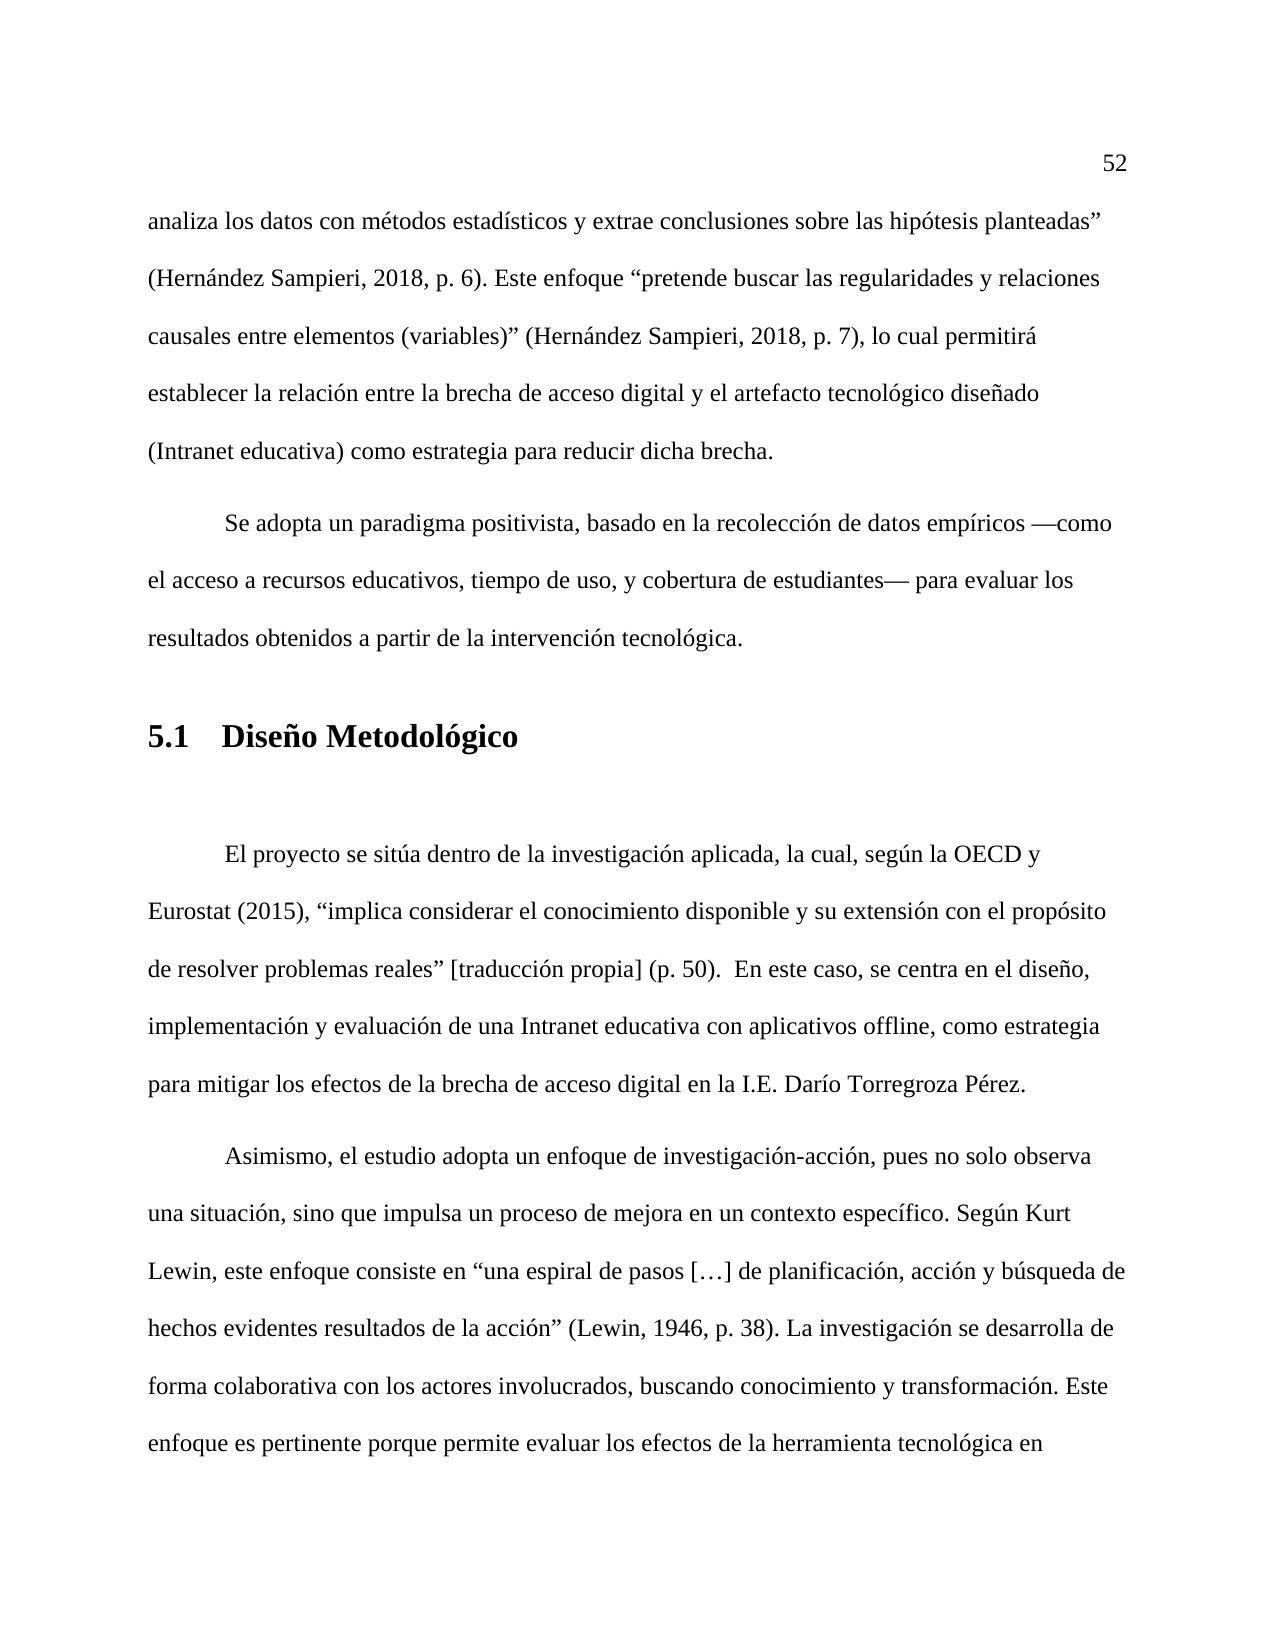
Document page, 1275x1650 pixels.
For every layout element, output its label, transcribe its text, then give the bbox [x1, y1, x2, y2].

text El proyecto se sitúa dentro de la investigación aplicada, la cual, según la OECD y Eurostat (2015), “implica considerar el conocimiento disponible y su extensión con el propósito de resolver problemas reales” [traducción propia] (p. 50). En este caso, se centra en el diseño, implementación y evaluación de una Intranet educativa con aplicativos offline, como estrategia para mitigar los efectos de la brecha de acceso digital en la I.E. Darío Torregroza Pérez. [148, 839, 1127, 1097]
text analiza los datos con métodos estadísticos y extrae conclusiones sobre las hipótesis planteadas” (Hernández Sampieri, 2018, p. 6). Este enfoque “pretende buscar las regularidades y relaciones causales entre elementos (variables)” (Hernández Sampieri, 2018, p. 7), lo cual permitirá establecer la relación entre la brecha de acceso digital y el artefacto tecnológico diseñado (Intranet educativa) como estrategia para reducir dicha brecha. [148, 206, 1127, 464]
text Asimismo, el estudio adopta un enfoque de investigación-acción, pues no solo observa una situación, sino que impulsa un proceso de mejora en un contexto específico. Según Kurt Lewin, este enfoque consiste en “una espiral de pasos […] de planificación, acción y búsqueda de hechos evidentes resultados de la acción” (Lewin, 1946, p. 38). La investigación se desarrolla de forma colaborativa con los actores involucrados, buscando conocimiento y transformación. Este enfoque es pertinente porque permite evaluar los efectos de la herramienta tecnológica en [148, 1141, 1127, 1457]
subtitle Diseño Metodológico [148, 716, 1127, 754]
text Se adopta un paradigma positivista, basado en la recolección de datos empíricos —como el acceso a recursos educativos, tiempo de uso, y cobertura de estudiantes— para evaluar los resultados obtenidos a partir de la intervención tecnológica. [148, 508, 1127, 652]
